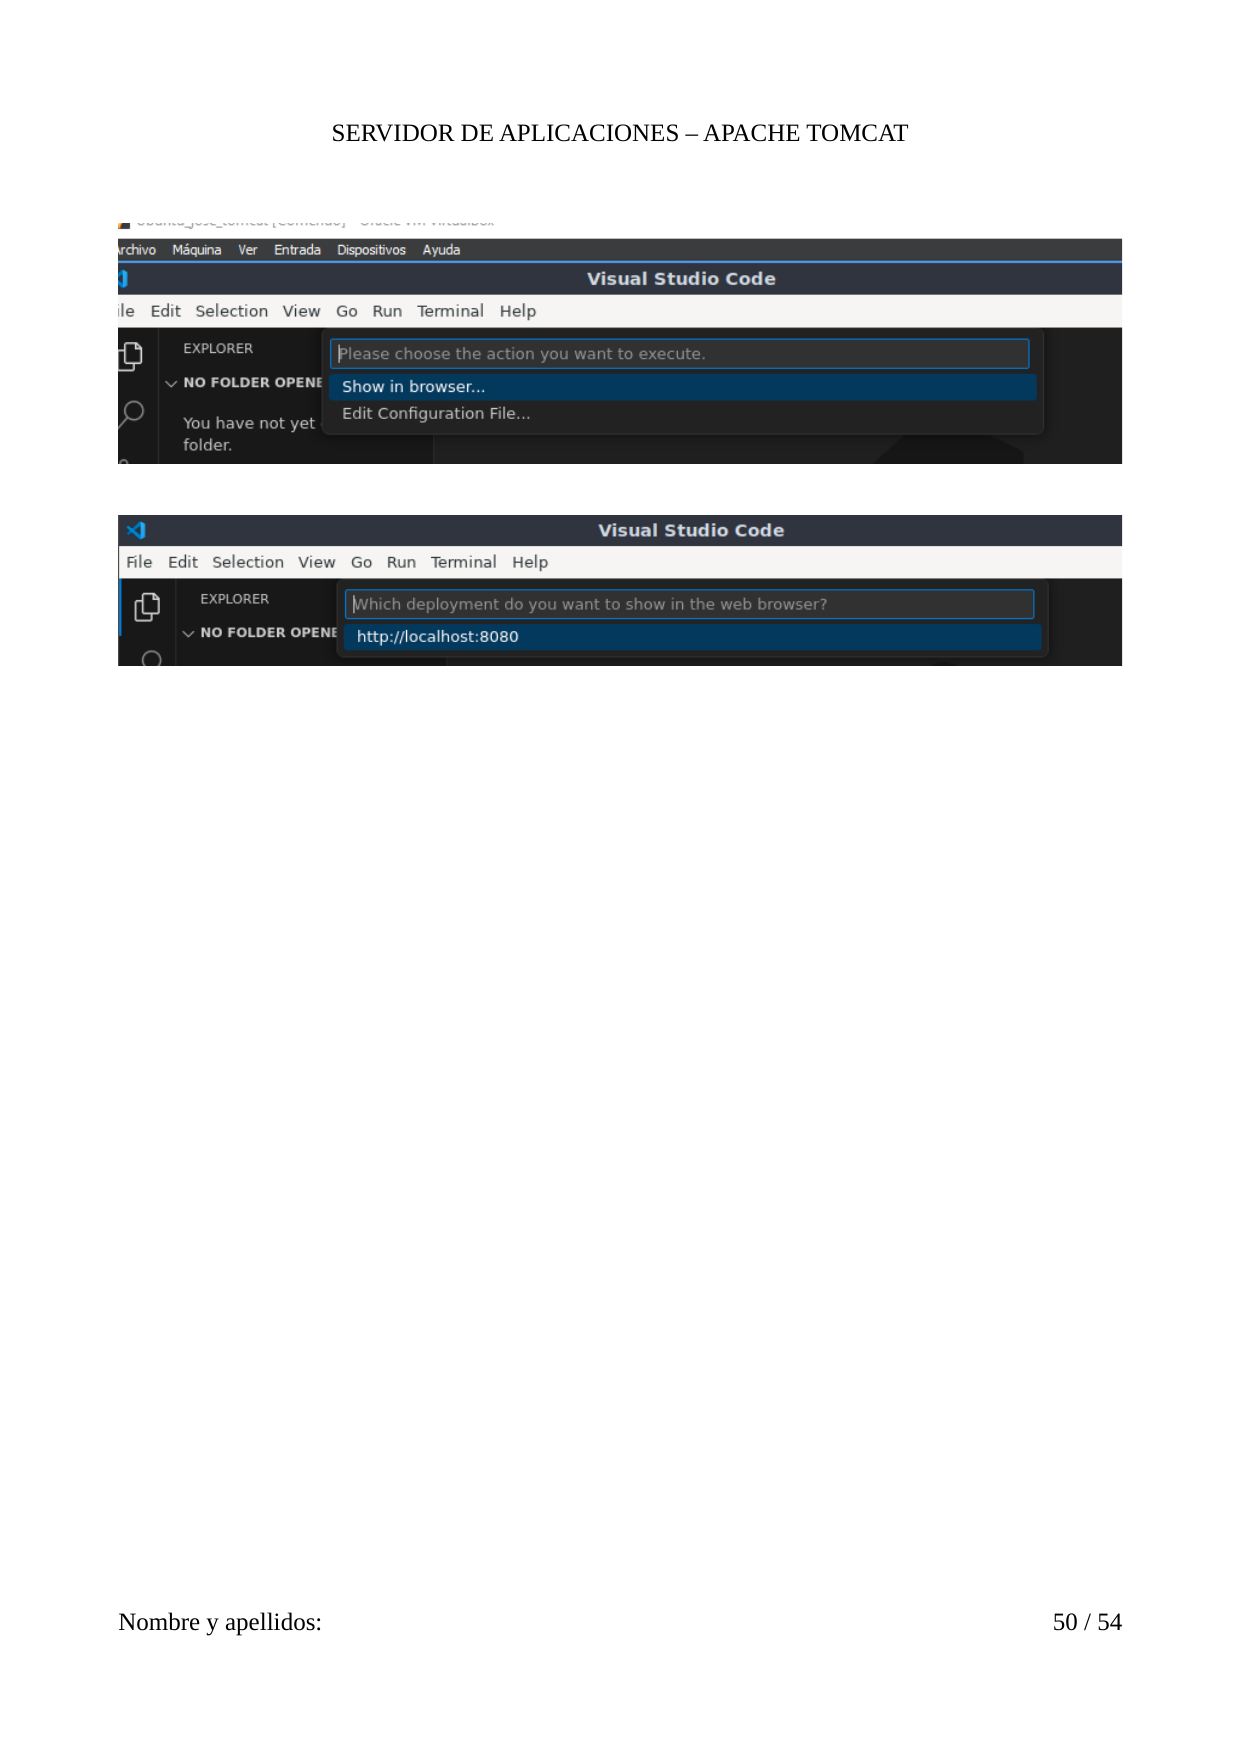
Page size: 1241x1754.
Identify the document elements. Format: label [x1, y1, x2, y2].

picture [118, 515, 1123, 666]
picture [118, 223, 1123, 464]
